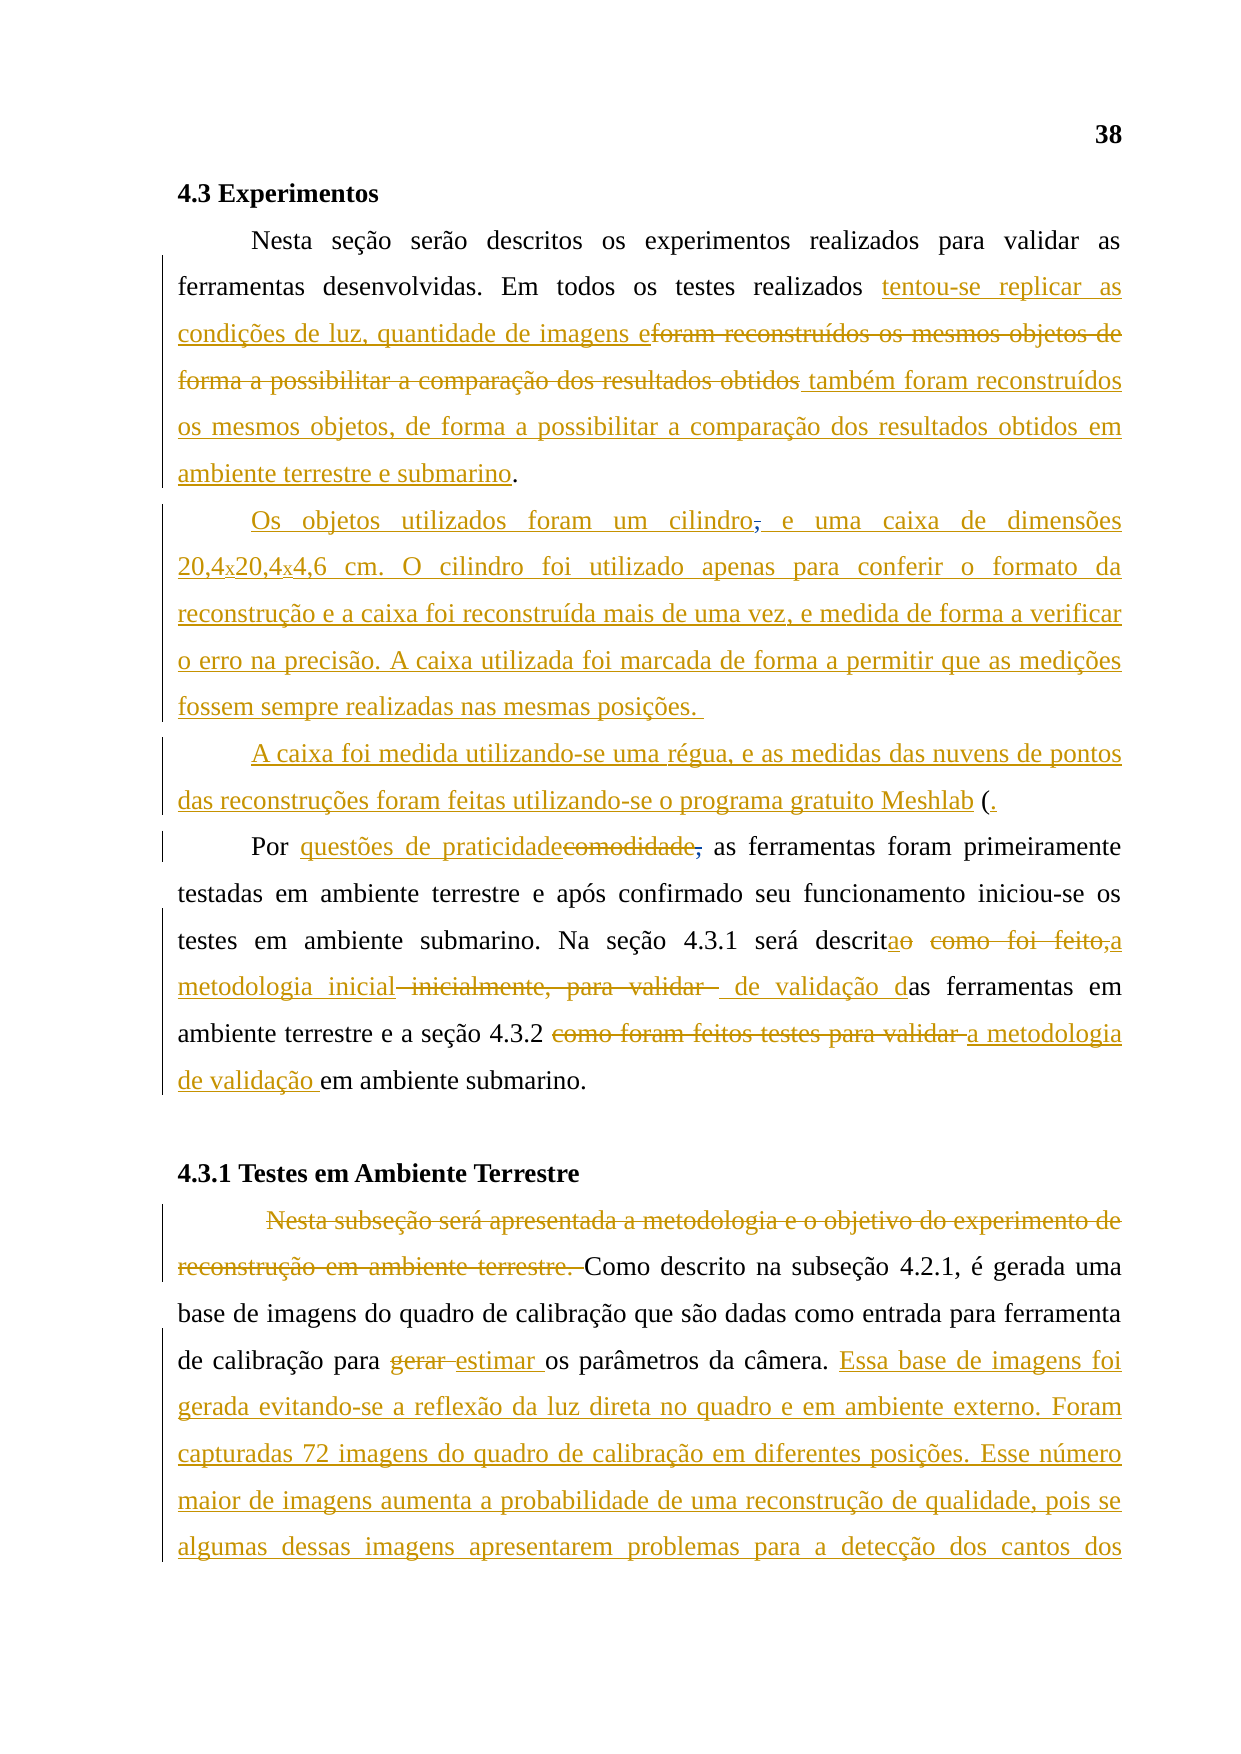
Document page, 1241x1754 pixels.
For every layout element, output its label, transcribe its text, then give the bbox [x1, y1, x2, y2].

text Como descrito na subseção 4.2.1, é gerada uma base de imagens do quadro de calibração que são dadas como entrada para ferramenta de calibração para estimar os parâmetros da câmera. Essa base de imagens foi gerada evitando-se a reflexão da luz direta no quadro e em ambiente externo. Foram capturadas 72 imagens do quadro de calibração em diferentes posições. Esse número maior de imagens aumenta a probabilidade de uma reconstrução de qualidade, pois se algumas dessas imagens apresentarem problemas para a detecção dos cantos dos quadrados do quadro de calibração, estas poderão ser descartadas sem prejudicar significativamente a calibração. [177, 1512, 1122, 1558]
text o erro na precisão. A caixa utilizada foi marcada de forma a permitir que as medições [177, 625, 1122, 671]
subtitle Testes em Ambiente Terrestre [177, 1157, 1122, 1188]
text Como descrito na subseção 4.2.1, é gerada uma base de imagens do quadro de calibração que são dadas como entrada para ferramenta de calibração para estimar os parâmetros da câmera. Essa base de imagens foi gerada evitando-se a reflexão da luz direta no quadro e em ambiente externo. Foram capturadas 72 imagens do quadro de calibração em diferentes posições. Esse número maior de imagens aumenta a probabilidade de uma reconstrução de qualidade, pois se algumas dessas imagens apresentarem problemas para a detecção dos cantos dos quadrados do quadro de calibração, estas poderão ser descartadas sem prejudicar significativamente a calibração. [177, 1204, 1122, 1418]
text A caixa foi medida utilizando-se uma régua, e as medidas das nuvens de pontos das reconstruções foram feitas utilizando-se o programa gratuito Meshlab (. [177, 737, 1122, 815]
text Nesta seção serão descritos os experimentos realizados para validar as ferramentas desenvolvidas. Em todos os testes realizados tentou-se replicar as condições de luz, quantidade de imagens e também foram reconstruídos os mesmos objetos, de forma a possibilitar a comparação dos resultados obtidos em ambiente terrestre e submarino. [177, 439, 1122, 488]
text Como descrito na subseção 4.2.1, é gerada uma base de imagens do quadro de calibração que são dadas como entrada para ferramenta de calibração para estimar os parâmetros da câmera. Essa base de imagens foi gerada evitando-se a reflexão da luz direta no quadro e em ambiente externo. Foram capturadas 72 imagens do quadro de calibração em diferentes posições. Esse número maior de imagens aumenta a probabilidade de uma reconstrução de qualidade, pois se algumas dessas imagens apresentarem problemas para a detecção dos cantos dos quadrados do quadro de calibração, estas poderão ser descartadas sem prejudicar significativamente a calibração. [177, 1419, 1122, 1464]
text Como descrito na subseção 4.2.1, é gerada uma base de imagens do quadro de calibração que são dadas como entrada para ferramenta de calibração para estimar os parâmetros da câmera. Essa base de imagens foi gerada evitando-se a reflexão da luz direta no quadro e em ambiente externo. Foram capturadas 72 imagens do quadro de calibração em diferentes posições. Esse número maior de imagens aumenta a probabilidade de uma reconstrução de qualidade, pois se algumas dessas imagens apresentarem problemas para a detecção dos cantos dos quadrados do quadro de calibração, estas poderão ser descartadas sem prejudicar significativamente a calibração. [177, 1465, 1122, 1511]
text Nesta seção serão descritos os experimentos realizados para validar as ferramentas desenvolvidas. Em todos os testes realizados tentou-se replicar as condições de luz, quantidade de imagens e também foram reconstruídos os mesmos objetos, de forma a possibilitar a comparação dos resultados obtidos em ambiente terrestre e submarino. [177, 224, 1122, 438]
text fossem sempre realizadas nas mesmas posições. [177, 672, 1122, 722]
text Por questões de praticidade as ferramentas foram primeiramente testadas em ambiente terrestre e após confirmado seu funcionamento iniciou-se os testes em ambiente submarino. Na seção 4.3.1 será descrita a metodologia inicial de validação das ferramentas em ambiente terrestre e a seção 4.3.2 a metodologia de validação em ambiente submarino. [177, 831, 1122, 1095]
subtitle Experimentos [177, 177, 1122, 208]
text Os objetos utilizados foram um cilindro e uma caixa de dimensões 20,4x20,4x4,6 cm. O cilindro foi utilizado apenas para conferir o formato da reconstrução e a caixa foi reconstruída mais de uma vez, e medida de forma a verificar [177, 504, 1122, 624]
